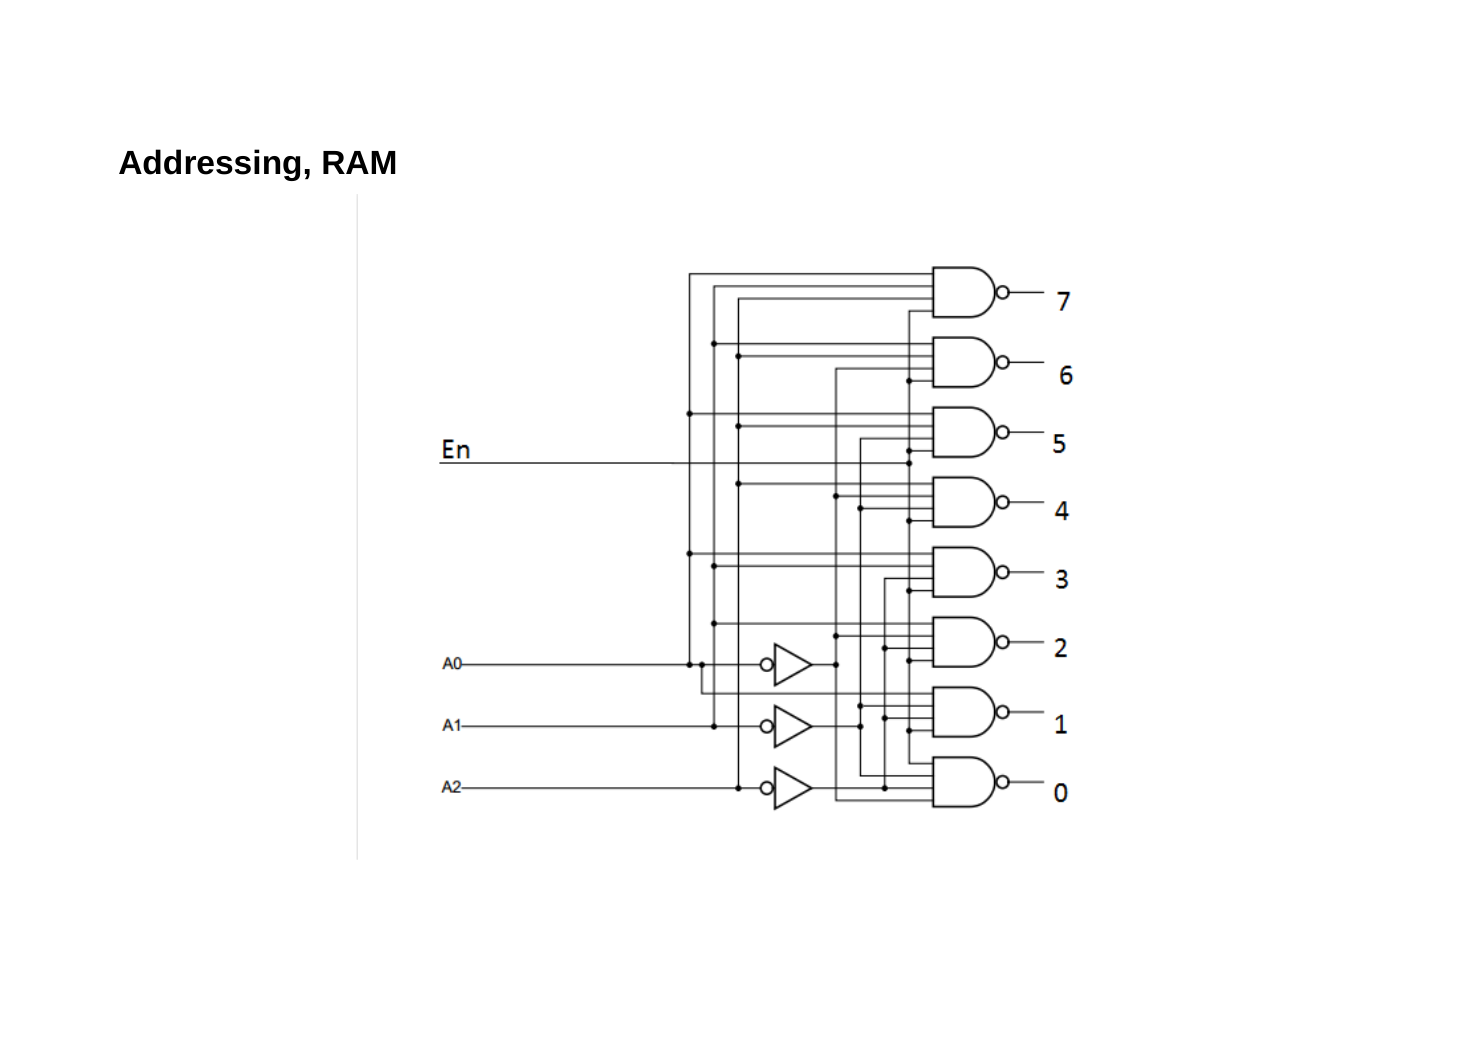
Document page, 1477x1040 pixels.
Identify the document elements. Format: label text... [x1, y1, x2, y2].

picture [356, 194, 1120, 868]
subtitle Addressing, RAM [118, 143, 1358, 182]
